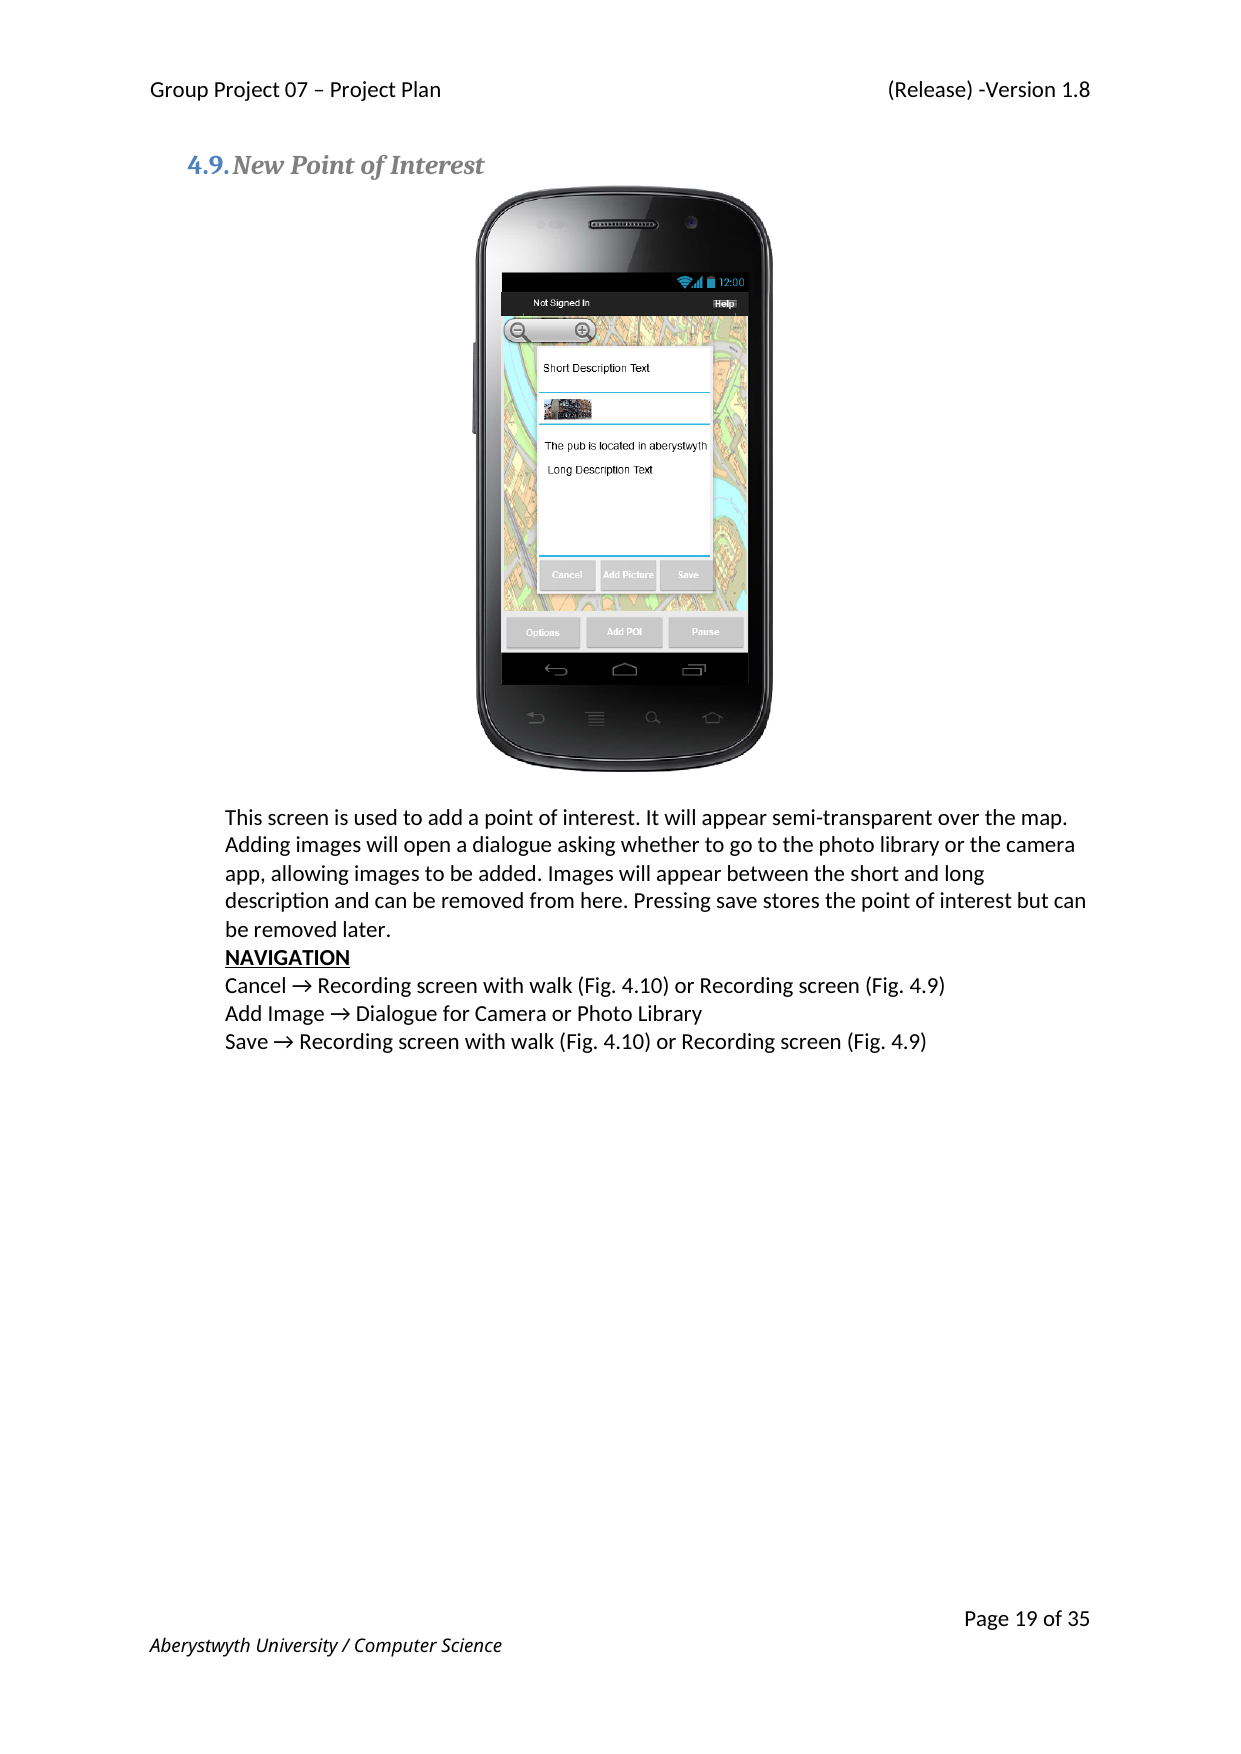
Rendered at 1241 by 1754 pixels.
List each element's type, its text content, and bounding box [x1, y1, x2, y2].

text Add Image → Dialogue for Camera or Photo Library [225, 999, 1090, 1027]
text This screen is used to add a point of interest. It will appear semi-transparent over the map. Adding images will open a dialogue asking whether to go to the photo library or the camera app, allowing images to be added. Images will appear between the short and long description and can be removed from here. Pressing save stores the point of interest but can be removed later. [225, 803, 1090, 943]
text Save → Recording screen with walk (Fig. 4.10) or Recording screen (Fig. 4.9) [225, 1027, 1090, 1055]
subtitle New Point of Interest [187, 150, 1090, 181]
text Cancel → Recording screen with walk (Fig. 4.10) or Recording screen (Fig. 4.9) [225, 971, 1090, 999]
text NAVIGATION [225, 943, 1090, 971]
